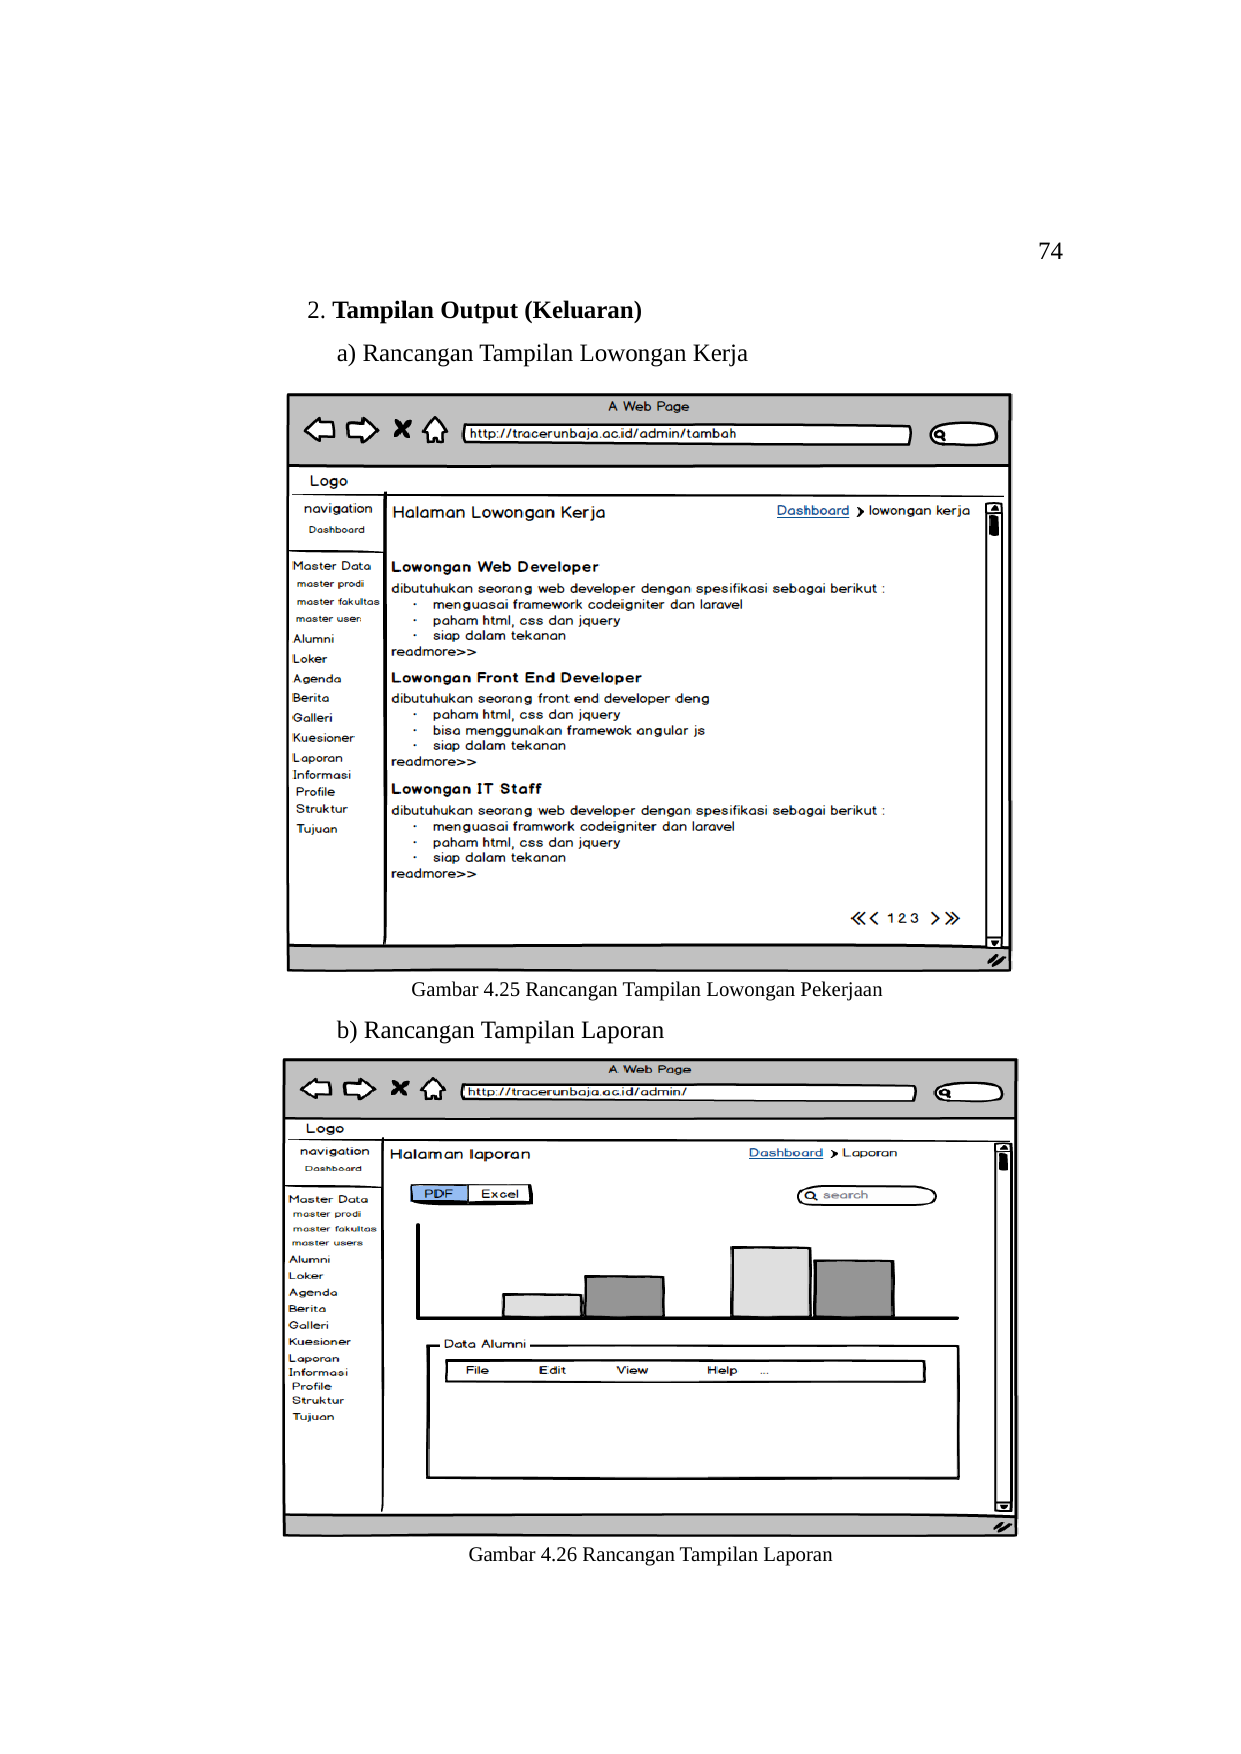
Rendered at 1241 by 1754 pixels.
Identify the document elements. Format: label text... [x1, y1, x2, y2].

picture [286, 393, 1013, 972]
list 2. Tampilan Output (Keluaran) [307, 295, 1063, 324]
picture [282, 1058, 1019, 1537]
text Gambar 4.26 Rancangan Tampilan Laporan [282, 1537, 1019, 1566]
list [282, 1566, 1019, 1577]
list [282, 1046, 1019, 1058]
list b) Rancangan Tampilan Laporan [286, 381, 1063, 1044]
list a) Rancangan Tampilan Lowongan Kerja [337, 338, 1063, 367]
text Gambar 4.25 Rancangan Tampilan Lowongan Pekerjaan [286, 972, 1013, 1001]
